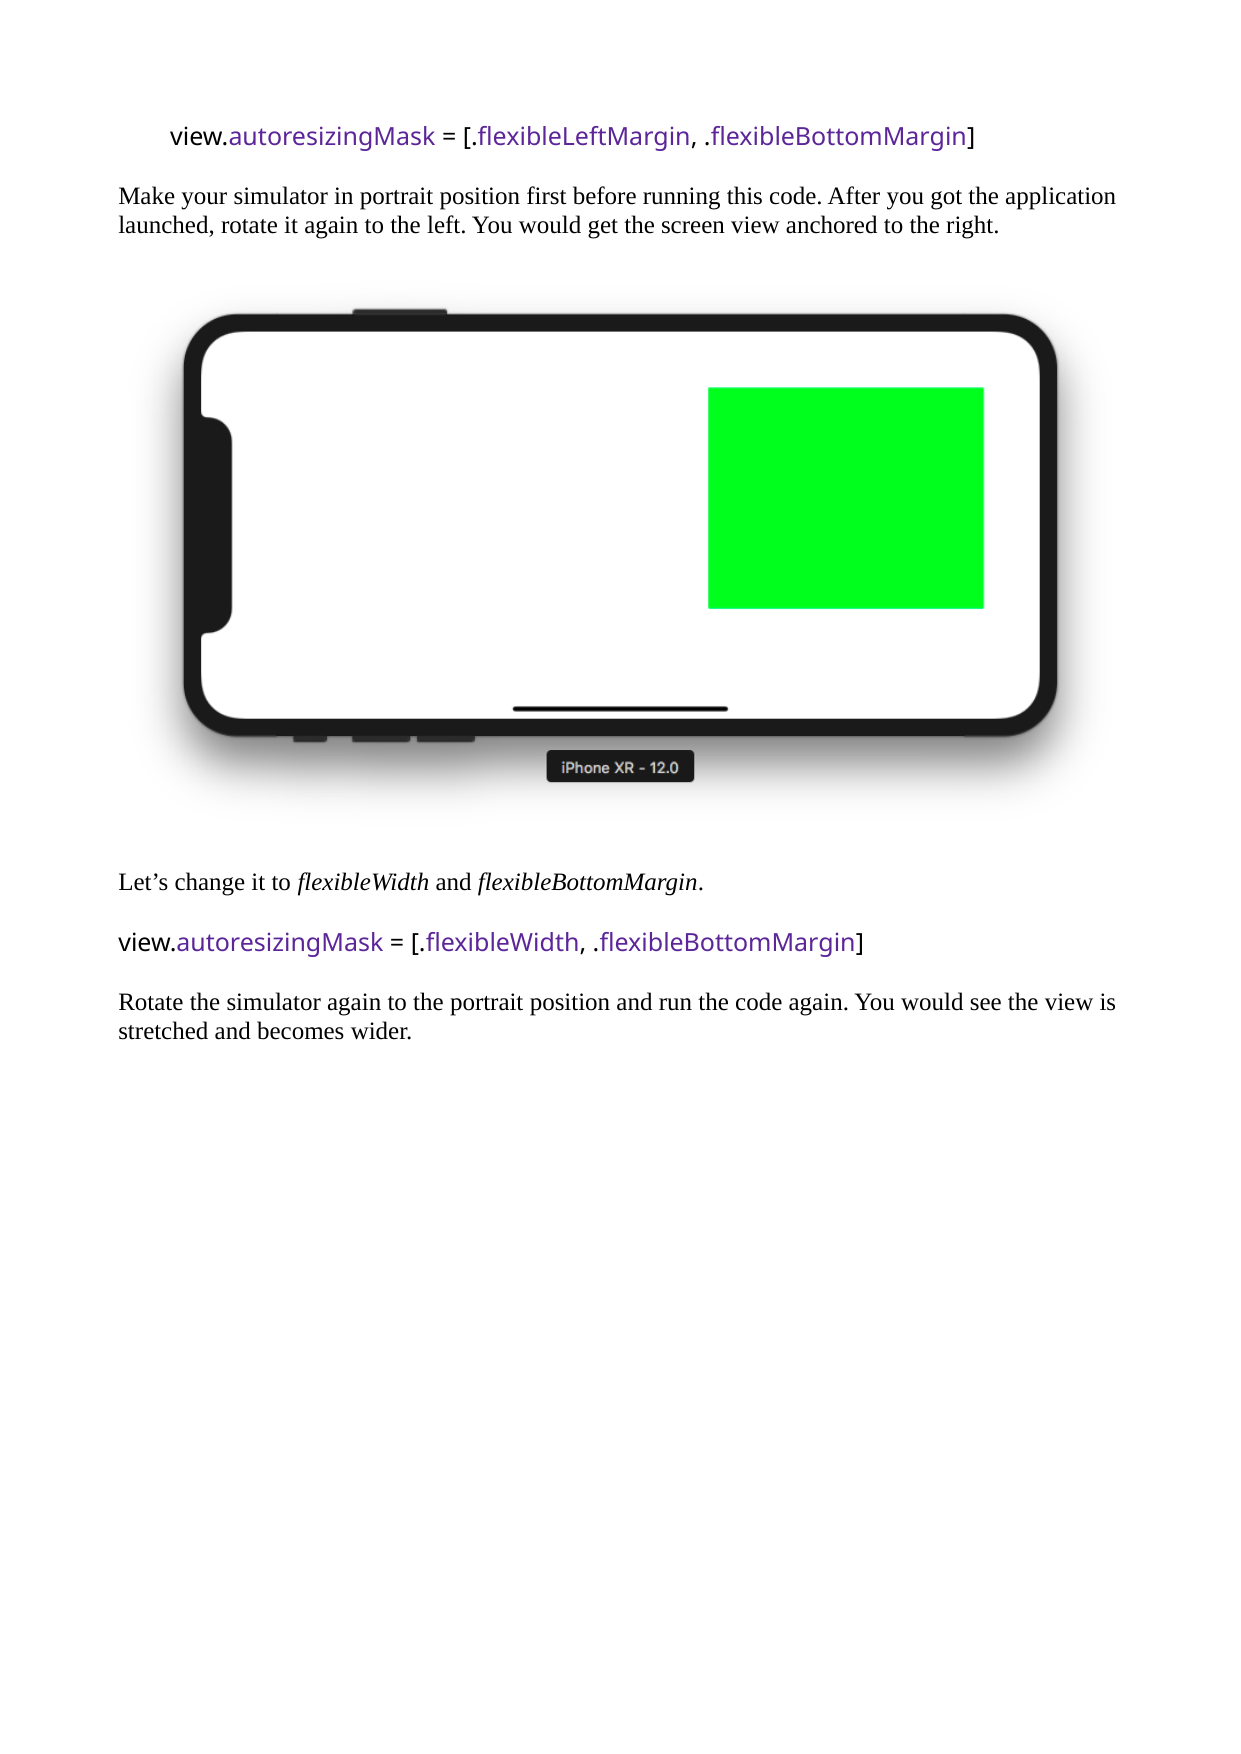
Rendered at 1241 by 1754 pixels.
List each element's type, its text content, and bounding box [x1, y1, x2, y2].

text Make your simulator in portrait position first before running this code. After you got the application launched, rotate it again to the left. You would get the screen view anchored to the right. [118, 181, 1122, 238]
text Rotate the simulator again to the portrait position and run the code again. You would see the view is stretched and becomes wider. [118, 987, 1122, 1045]
text Let’s change it to flexibleWidth and flexibleBottomMargin. [118, 867, 1122, 896]
picture [118, 267, 1123, 839]
text view.autoresizingMask = [.flexibleWidth, .flexibleBottomMargin] [118, 924, 1122, 959]
text view.autoresizingMask = [.flexibleLeftMargin, .flexibleBottomMargin] [118, 118, 1122, 152]
